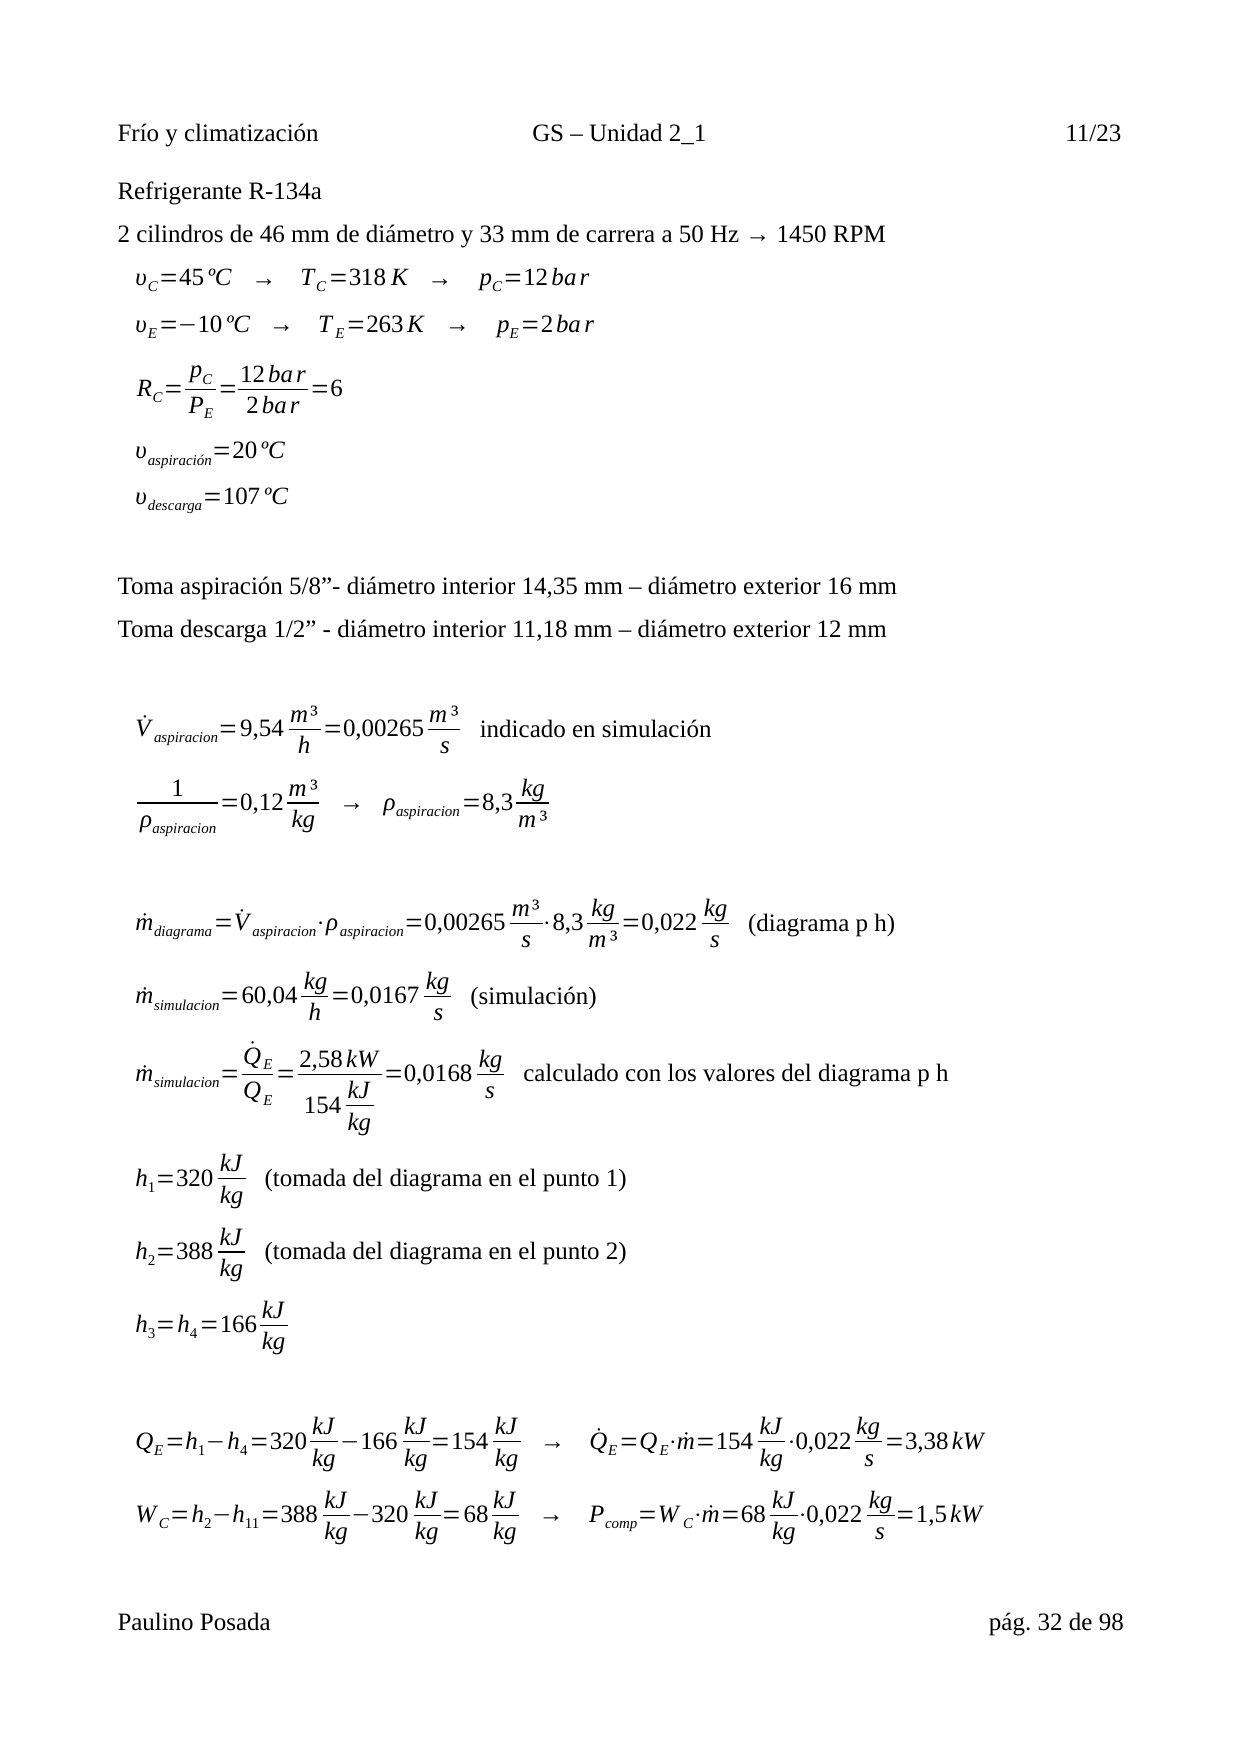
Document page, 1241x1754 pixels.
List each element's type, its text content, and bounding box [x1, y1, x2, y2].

text → [117, 1486, 1123, 1545]
text → [117, 774, 1123, 837]
text 2 cilindros de 46 mm de diámetro y 33 mm de carrera a 50 Hz → 1450 RPM [117, 219, 1123, 248]
text → → [117, 263, 1123, 295]
text (simulación) [117, 968, 1123, 1027]
text → → [117, 309, 1123, 342]
text Toma descarga 1/2” - diámetro interior 11,18 mm – diámetro exterior 12 mm [117, 614, 1123, 643]
text Toma aspiración 5/8”- diámetro interior 14,35 mm – diámetro exterior 16 mm [117, 571, 1123, 600]
text (tomada del diagrama en el punto 2) [117, 1223, 1123, 1282]
text (tomada del diagrama en el punto 1) [117, 1150, 1123, 1209]
text indicado en simulación [117, 701, 1123, 760]
text (diagrama p h) [117, 894, 1123, 953]
text → [117, 1413, 1123, 1472]
text Refrigerante R-134a [117, 176, 1123, 205]
text calculado con los valores del diagrama p h [117, 1041, 1123, 1136]
